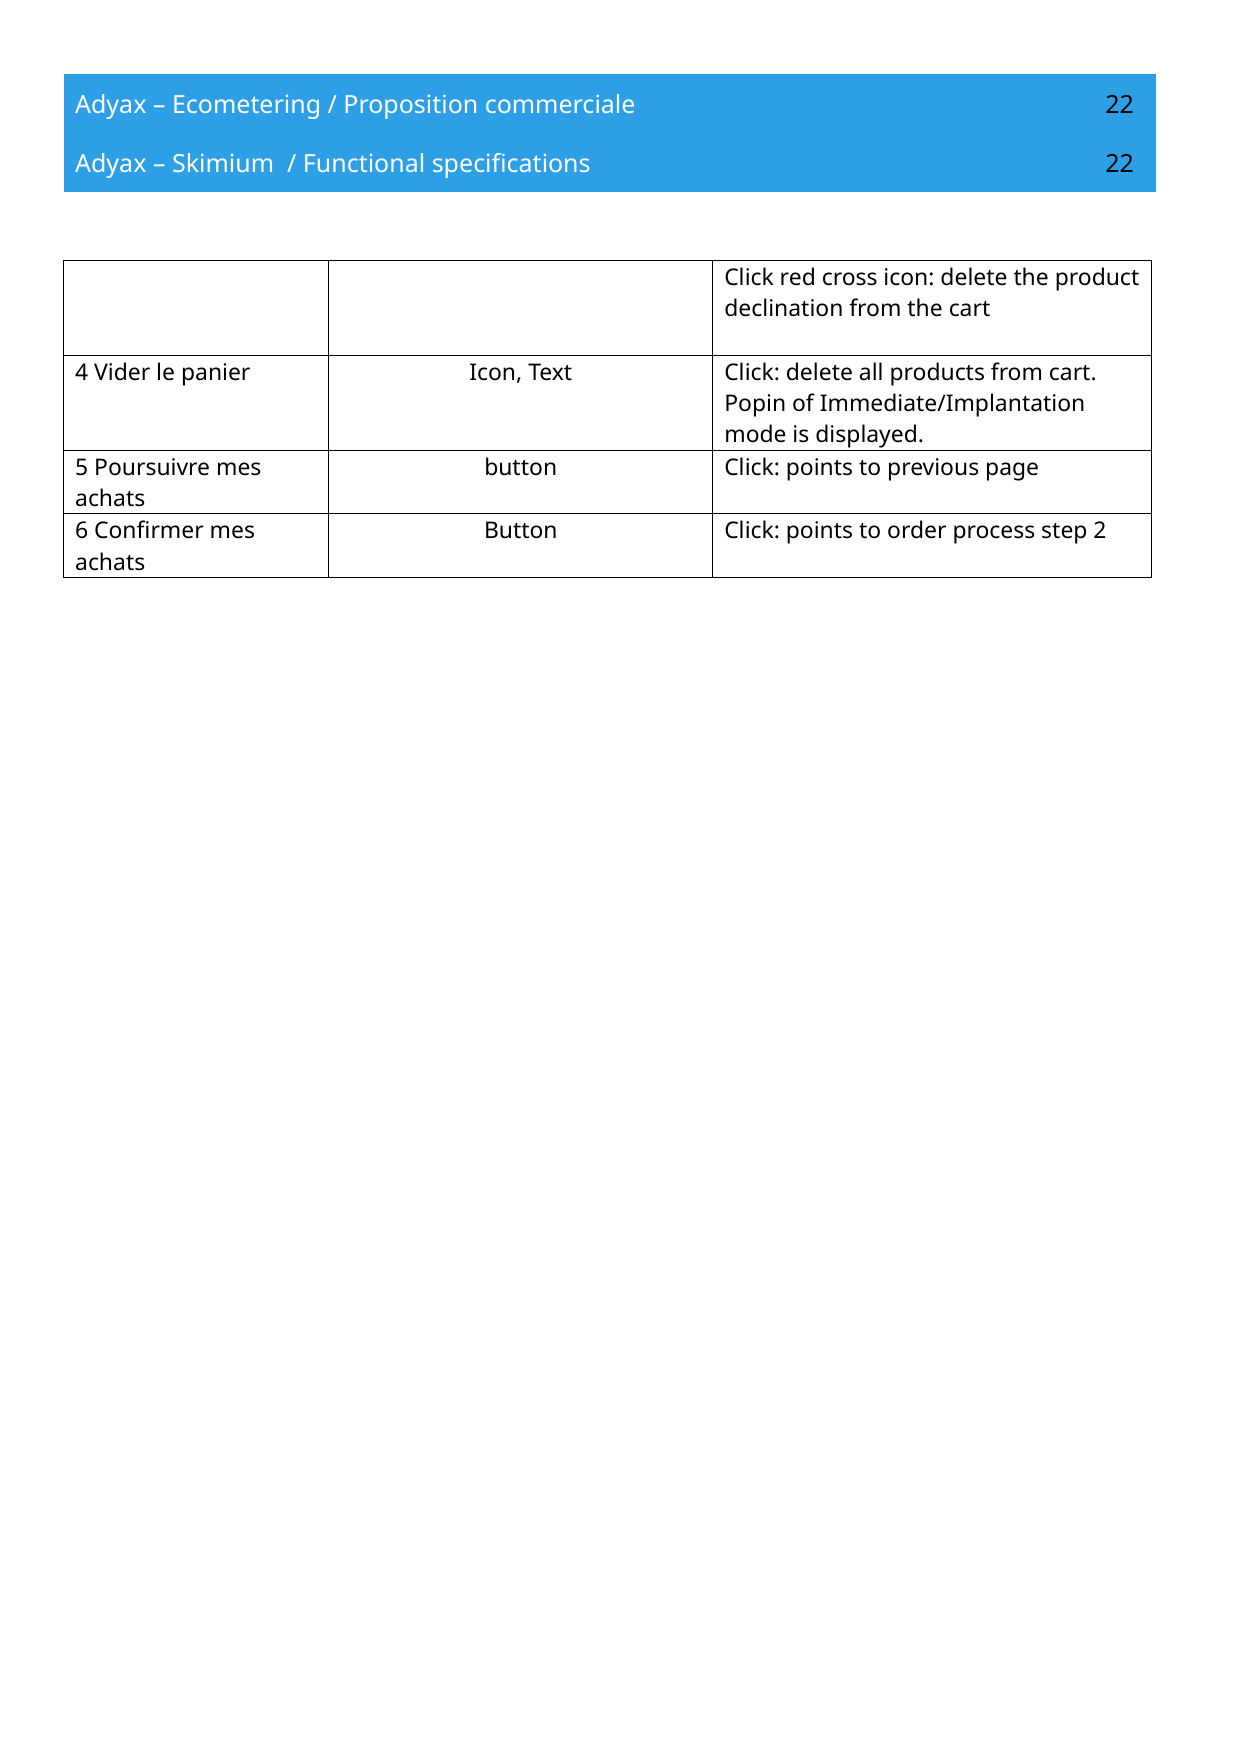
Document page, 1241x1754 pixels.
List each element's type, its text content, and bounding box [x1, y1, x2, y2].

table_cell 5 Poursuivre mes achats [64, 451, 328, 513]
table_cell Click red cross icon: delete the product declination from the cart [713, 261, 1151, 355]
table_cell 6 Confirmer mes achats [64, 514, 328, 577]
table_cell [64, 261, 328, 355]
table_cell Click: delete all products from cart. Popin of Immediate/Implantation mode is displayed. [713, 356, 1151, 449]
table_cell Icon, Text [329, 356, 712, 449]
table_cell Button [329, 514, 712, 577]
table_cell button [329, 451, 712, 513]
table_cell Click: points to order process step 2 [713, 514, 1151, 577]
table_cell 4 Vider le panier [64, 356, 328, 449]
table_cell Click: points to previous page [713, 451, 1151, 513]
table_cell [329, 261, 712, 355]
